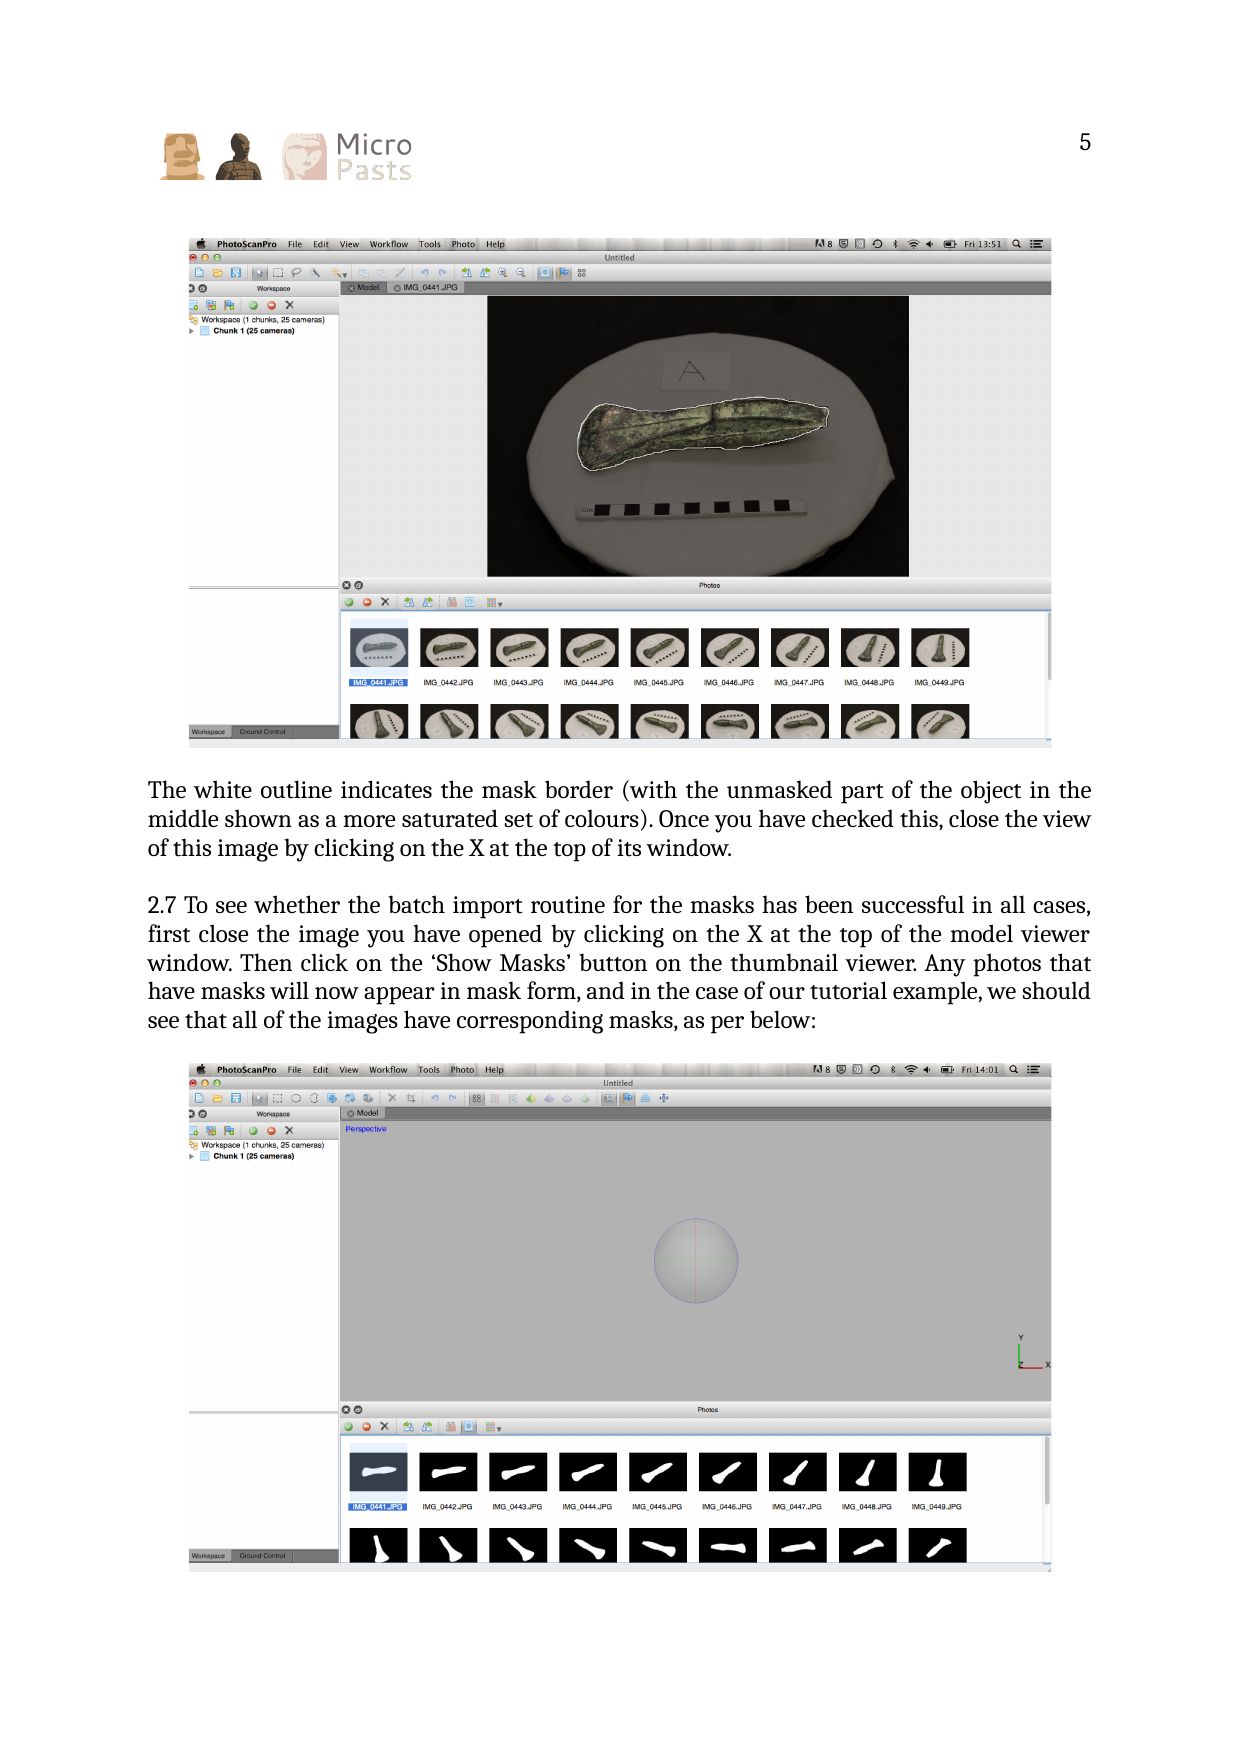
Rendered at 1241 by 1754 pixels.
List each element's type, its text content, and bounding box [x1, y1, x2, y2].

text 2.7 To see whether the batch import routine for the masks has been successful in all cases, first close the image you have opened by clicking on the X at the top of the model viewer window. Then click on the ‘Show Masks’ button on the thumbnail viewer. Any photos that have masks will now appear in mask form, and in the case of our tutorial example, we should see that all of the images have corresponding masks, as per below: [148, 891, 1092, 1035]
picture [147, 131, 423, 182]
picture [188, 1063, 1052, 1572]
text The white outline indicates the mask border (with the unmasked part of the object in the middle shown as a more saturated set of colours). Once you have checked this, close the view of this image by clicking on the X at the top of its window. [148, 776, 1092, 862]
picture [188, 238, 1052, 748]
